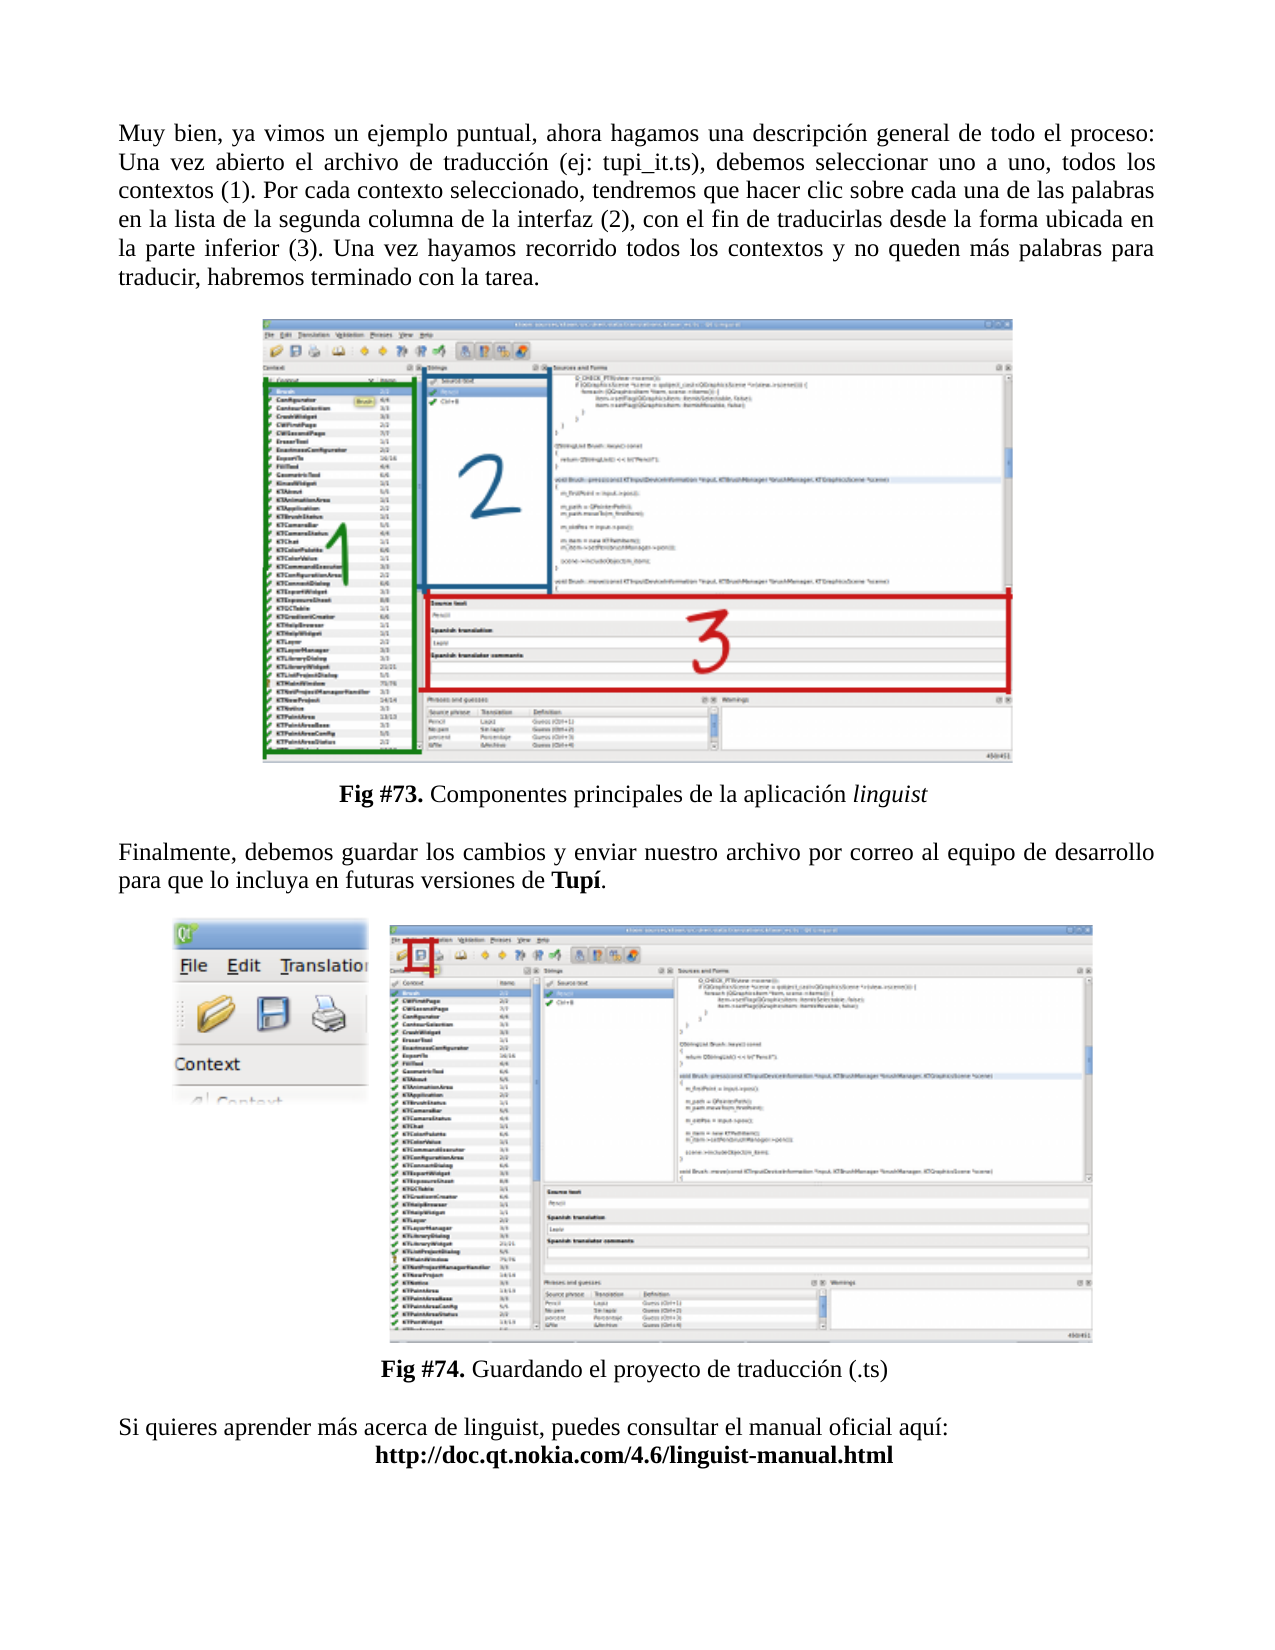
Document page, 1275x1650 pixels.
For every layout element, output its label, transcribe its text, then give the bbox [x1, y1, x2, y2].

text Fig #74. Guardando el proyecto de traducción (.ts) [118, 1354, 1157, 1383]
text Finalmente, debemos guardar los cambios y enviar nuestro archivo por correo al equipo de desarrollo para que lo incluya en futuras versiones de Tupí. [118, 837, 1157, 894]
picture [389, 925, 1093, 1343]
text Fig #73. Componentes principales de la aplicación linguist [118, 779, 1157, 808]
picture [171, 917, 369, 1105]
text Si quieres aprender más acerca de linguist, puedes consultar el manual oficial aquí: [118, 1412, 1157, 1441]
picture [262, 319, 1013, 763]
text http://doc.qt.nokia.com/4.6/linguist-manual.html [118, 1441, 1157, 1469]
text Muy bien, ya vimos un ejemplo puntual, ahora hagamos una descripción general de todo el proceso: Una vez abierto el archivo de traducción (ej: tupi_it.ts), debemos seleccionar uno a uno, todos los contextos (1). Por cada contexto seleccionado, tendremos que hacer clic sobre cada una de las palabras en la lista de la segunda columna de la interfaz (2), con el fin de traducirlas desde la forma ubicada en la parte inferior (3). Una vez hayamos recorrido todos los contextos y no queden más palabras para traducir, habremos terminado con la tarea. [118, 118, 1157, 291]
